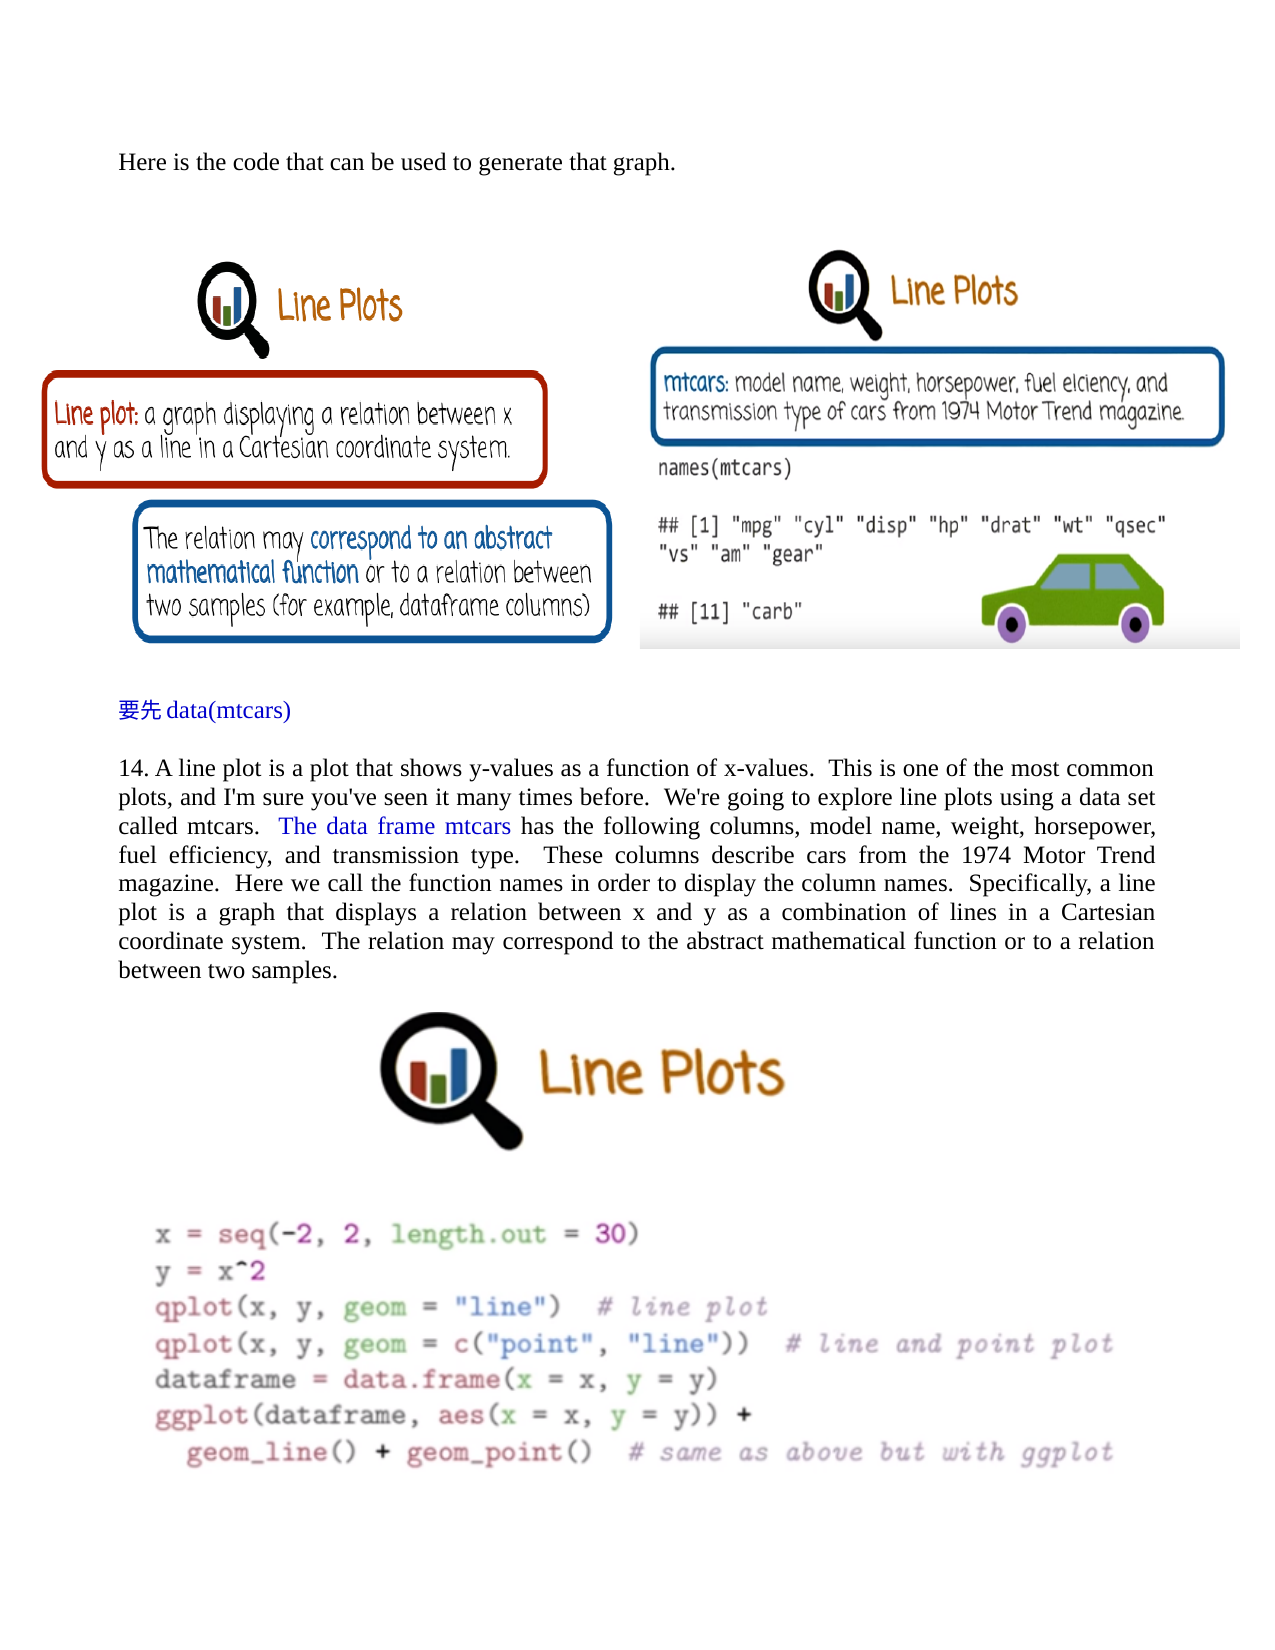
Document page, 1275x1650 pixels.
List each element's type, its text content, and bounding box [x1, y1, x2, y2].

picture [118, 1012, 1157, 1474]
picture [33, 253, 620, 655]
text Here is the code that can be used to generate that graph. [118, 147, 1157, 176]
text 要先data(mtcars) [118, 693, 1157, 725]
picture [639, 248, 1240, 649]
text 14. A line plot is a plot that shows y-values as a function of x-values. This is one of the most common plots, and I'm sure you've seen it many times before. We're going to explore line plots using a data set called mtcars. The data frame mtcars has the following columns, model name, weight, horsepower, fuel efficiency, and transmission type. These columns describe cars from the 1974 Motor Trend magazine. Here we call the function names in order to display the column names. Specifically, a line plot is a graph that displays a relation between x and y as a combination of lines in a Cartesian coordinate system. The relation may correspond to the abstract mathematical function or to a relation between two samples. [118, 753, 1157, 983]
